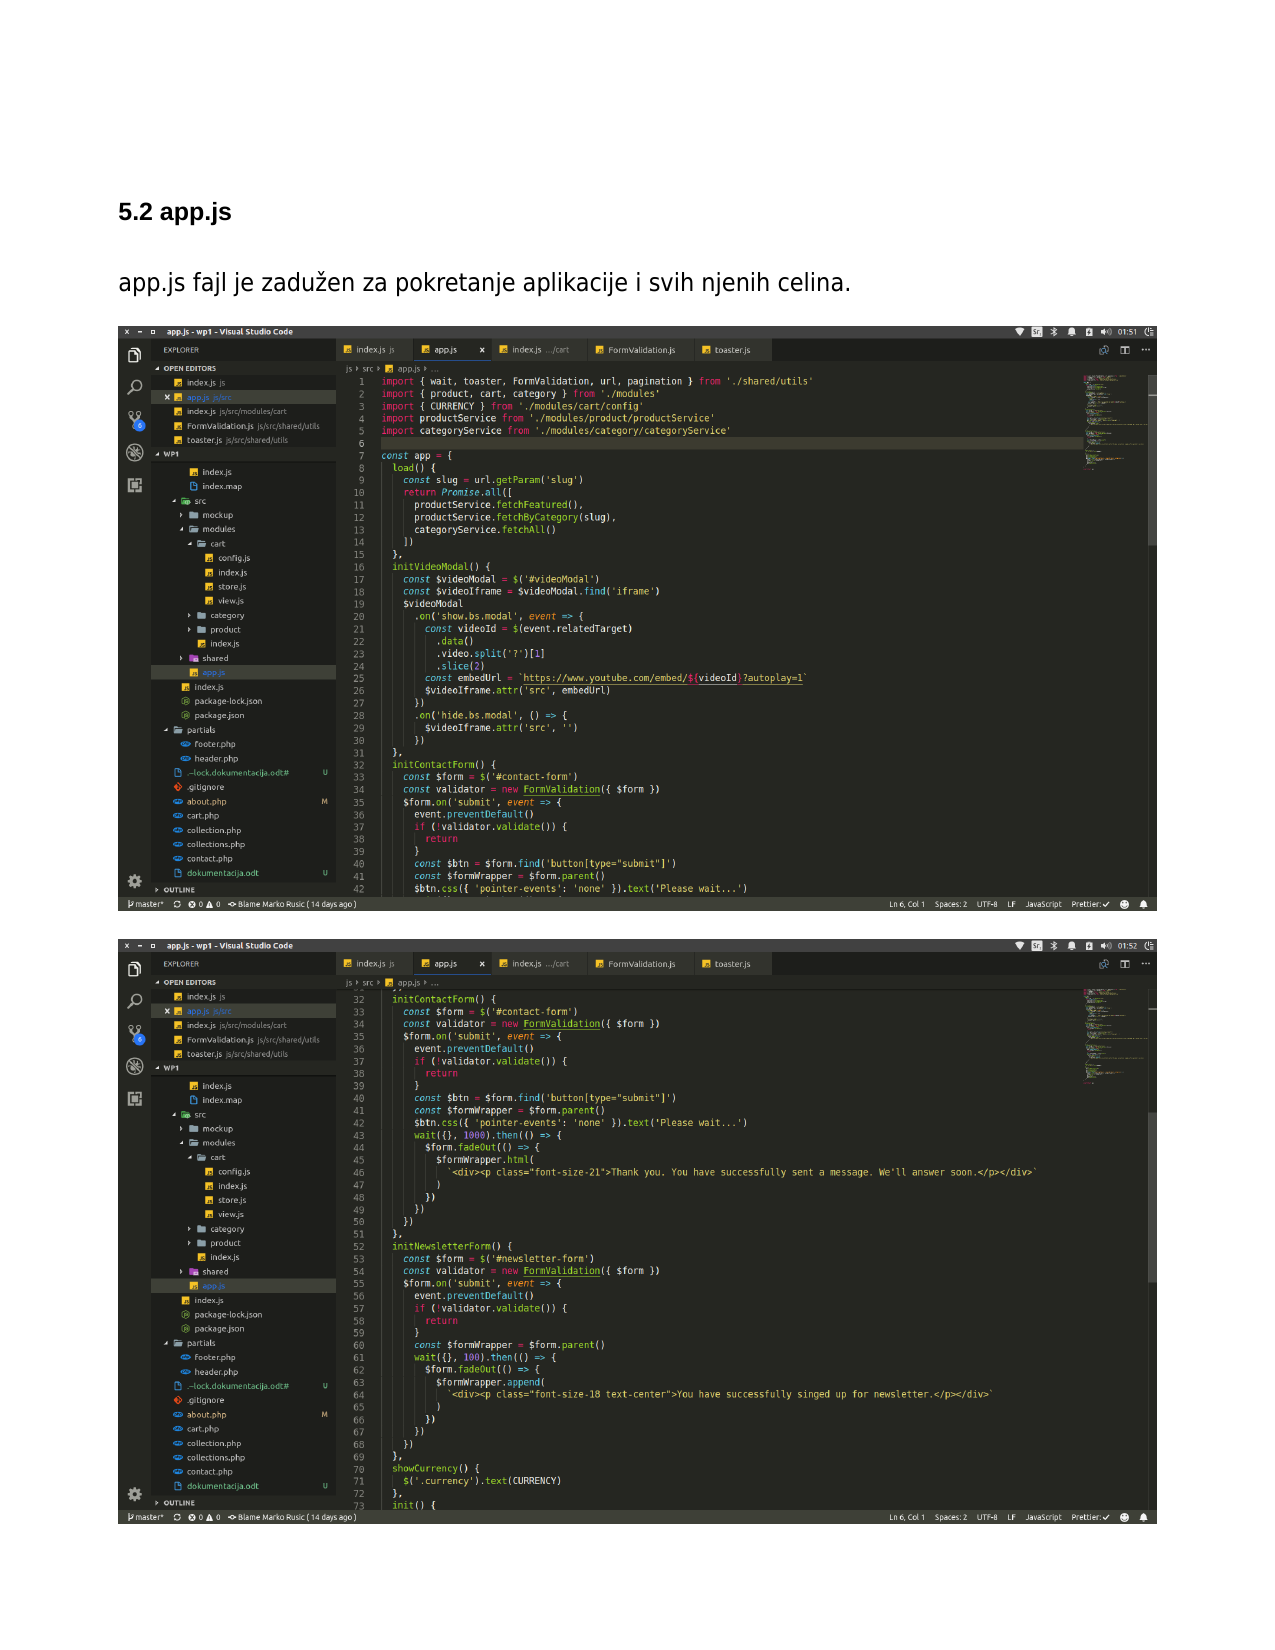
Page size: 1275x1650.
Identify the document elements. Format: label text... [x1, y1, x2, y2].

text app.js fajl je zadužen za pokretanje aplikacije i svih njenih celina. [118, 268, 1157, 297]
picture [118, 326, 1157, 911]
subtitle 5.2 app.js [118, 197, 1157, 226]
picture [118, 939, 1157, 1524]
